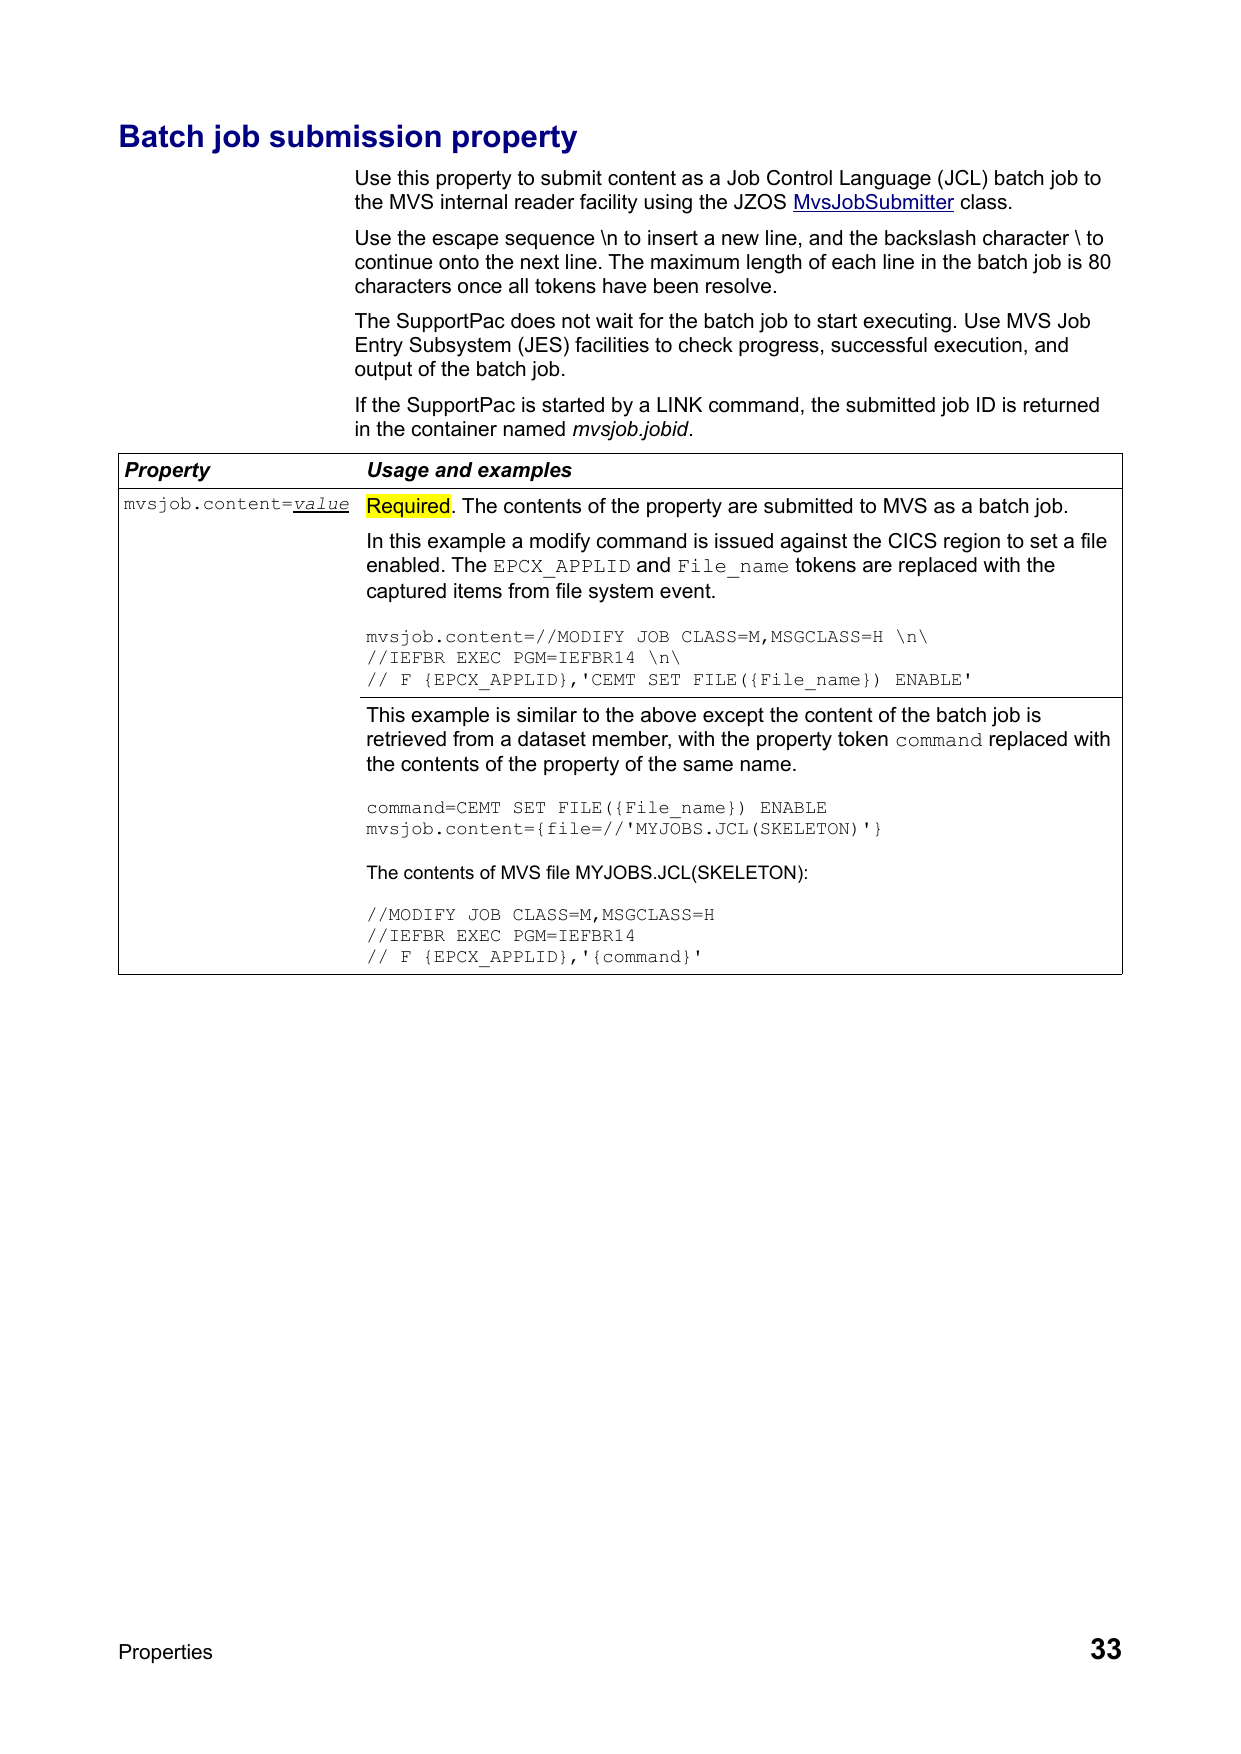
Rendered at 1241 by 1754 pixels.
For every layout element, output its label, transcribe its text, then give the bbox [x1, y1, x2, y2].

table_header Usage and examples [360, 454, 1122, 488]
table_cell This example is similar to the above except the content of the batch job is retrieved from a dataset member, with the property token command replaced with the contents of the property of the same name. command=CEMT SET FILE({File_name}) ENABLE mvsjob.content={file=//'MYJOBS.JCL(SKELETON)'} The contents of MVS file MYJOBS.JCL(SKELETON): //MODIFY JOB CLASS=M,MSGCLASS=H //IEFBR EXEC PGM=IEFBR14 // F {EPCX_APPLID},'{command}' [360, 698, 1122, 974]
text Use this property to submit content as a Job Control Language (JCL) batch job to the MVS internal reader facility using the JZOS MvsJobSubmitter class. [354, 166, 1122, 214]
table_cell In this example a modify command is issued against the CICS region to set a file enabled. The EPCX_APPLID and File_name tokens are replaced with the captured items from file system event. mvsjob.content=//MODIFY JOB CLASS=M,MSGCLASS=H \n\ //IEFBR EXEC PGM=IEFBR14 \n\ // F {EPCX_APPLID},'CEMT SET FILE({File_name}) ENABLE' [360, 524, 1122, 697]
table_header Property [119, 454, 360, 488]
text Use the escape sequence \n to insert a new line, and the backslash character \ to continue onto the next line. The maximum length of each line in the batch job is 80 characters once all tokens have been resolve. [354, 226, 1122, 297]
table_cell Required. The contents of the property are submitted to MVS as a batch job. [360, 489, 1122, 523]
subtitle Batch job submission property [118, 118, 1122, 154]
table_cell mvsjob.content=value [119, 489, 360, 974]
text If the SupportPac is started by a LINK command, the submitted job ID is returned in the container named mvsjob.jobid. [354, 393, 1122, 441]
text The SupportPac does not wait for the batch job to start executing. Use MVS Job Entry Subsystem (JES) facilities to check progress, successful execution, and output of the batch job. [354, 309, 1122, 381]
